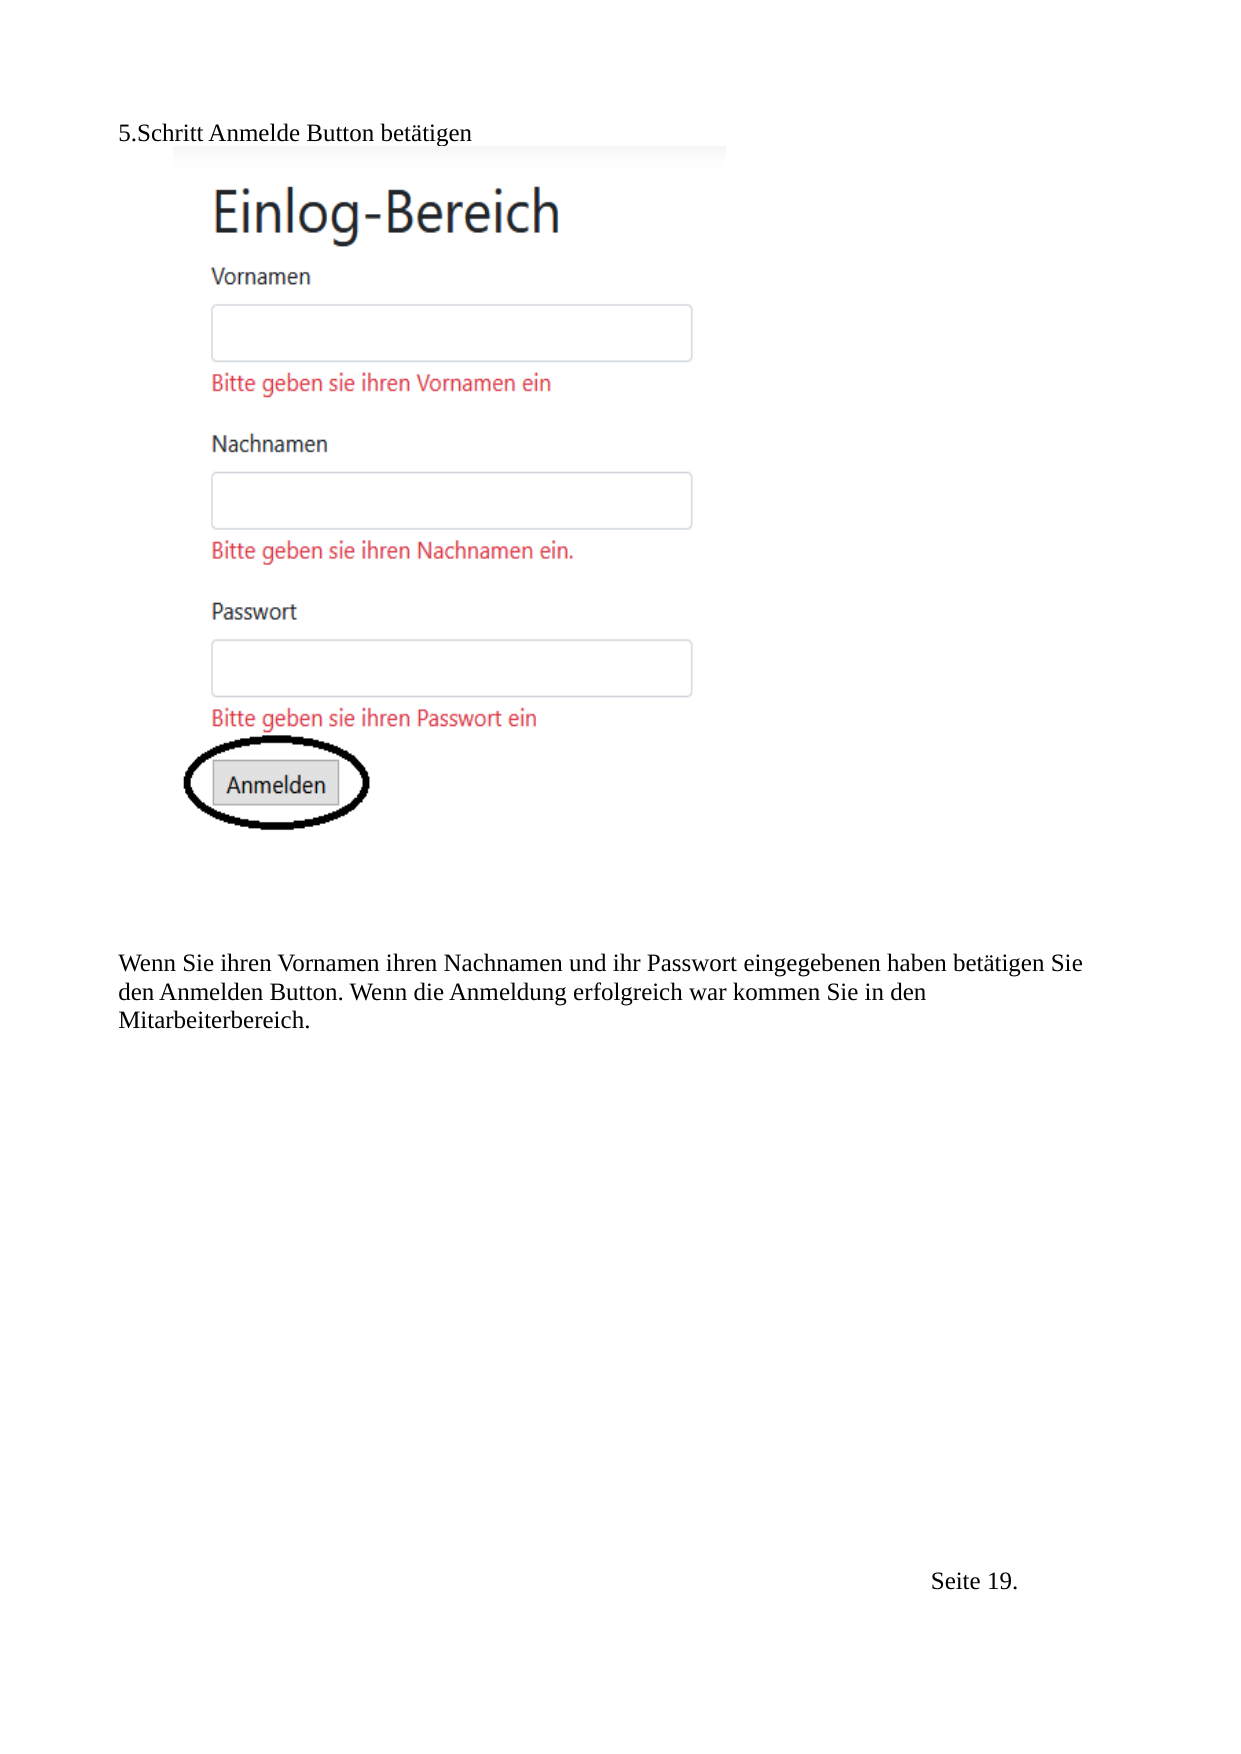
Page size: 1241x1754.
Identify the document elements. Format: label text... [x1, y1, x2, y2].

picture [173, 146, 727, 891]
text Seite 19. [118, 1566, 1122, 1595]
text Mitarbeiterbereich. [118, 1005, 1122, 1034]
text Wenn Sie ihren Vornamen ihren Nachnamen und ihr Passwort eingegebenen haben betätigen Sie den Anmelden Button. Wenn die Anmeldung erfolgreich war kommen Sie in den [118, 948, 1122, 1005]
text 5.Schritt Anmelde Button betätigen [118, 118, 1122, 147]
